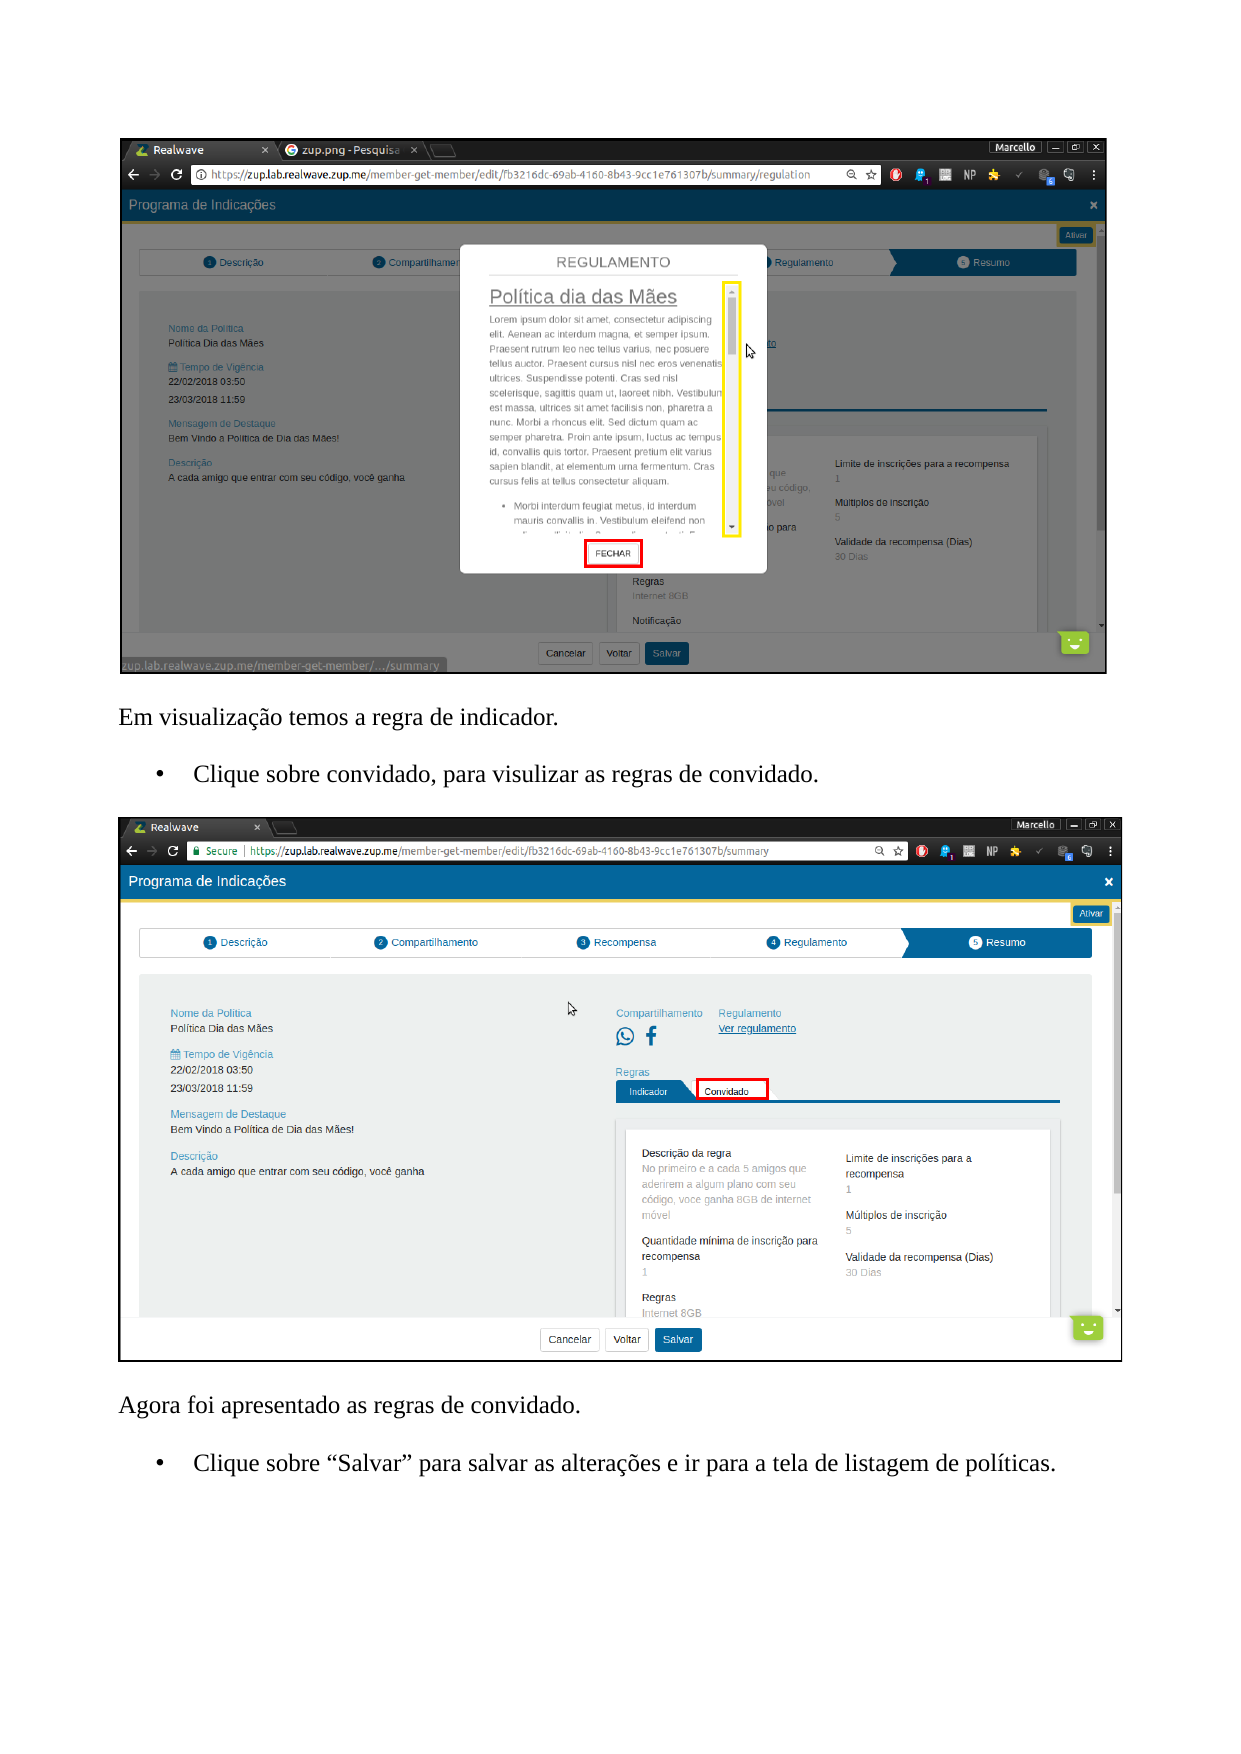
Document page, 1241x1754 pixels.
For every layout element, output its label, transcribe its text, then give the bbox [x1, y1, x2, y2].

list Clique sobre “Salvar” para salvar as alterações e ir para a tela de listagem de políticas. [156, 1448, 1122, 1477]
text Agora foi apresentado as regras de convidado. [118, 1390, 1122, 1419]
text Em visualização temos a regra de indicador. [118, 702, 1122, 731]
picture [118, 817, 1123, 1362]
picture [120, 138, 1107, 674]
list Clique sobre convidado, para visulizar as regras de convidado. [156, 759, 1122, 788]
